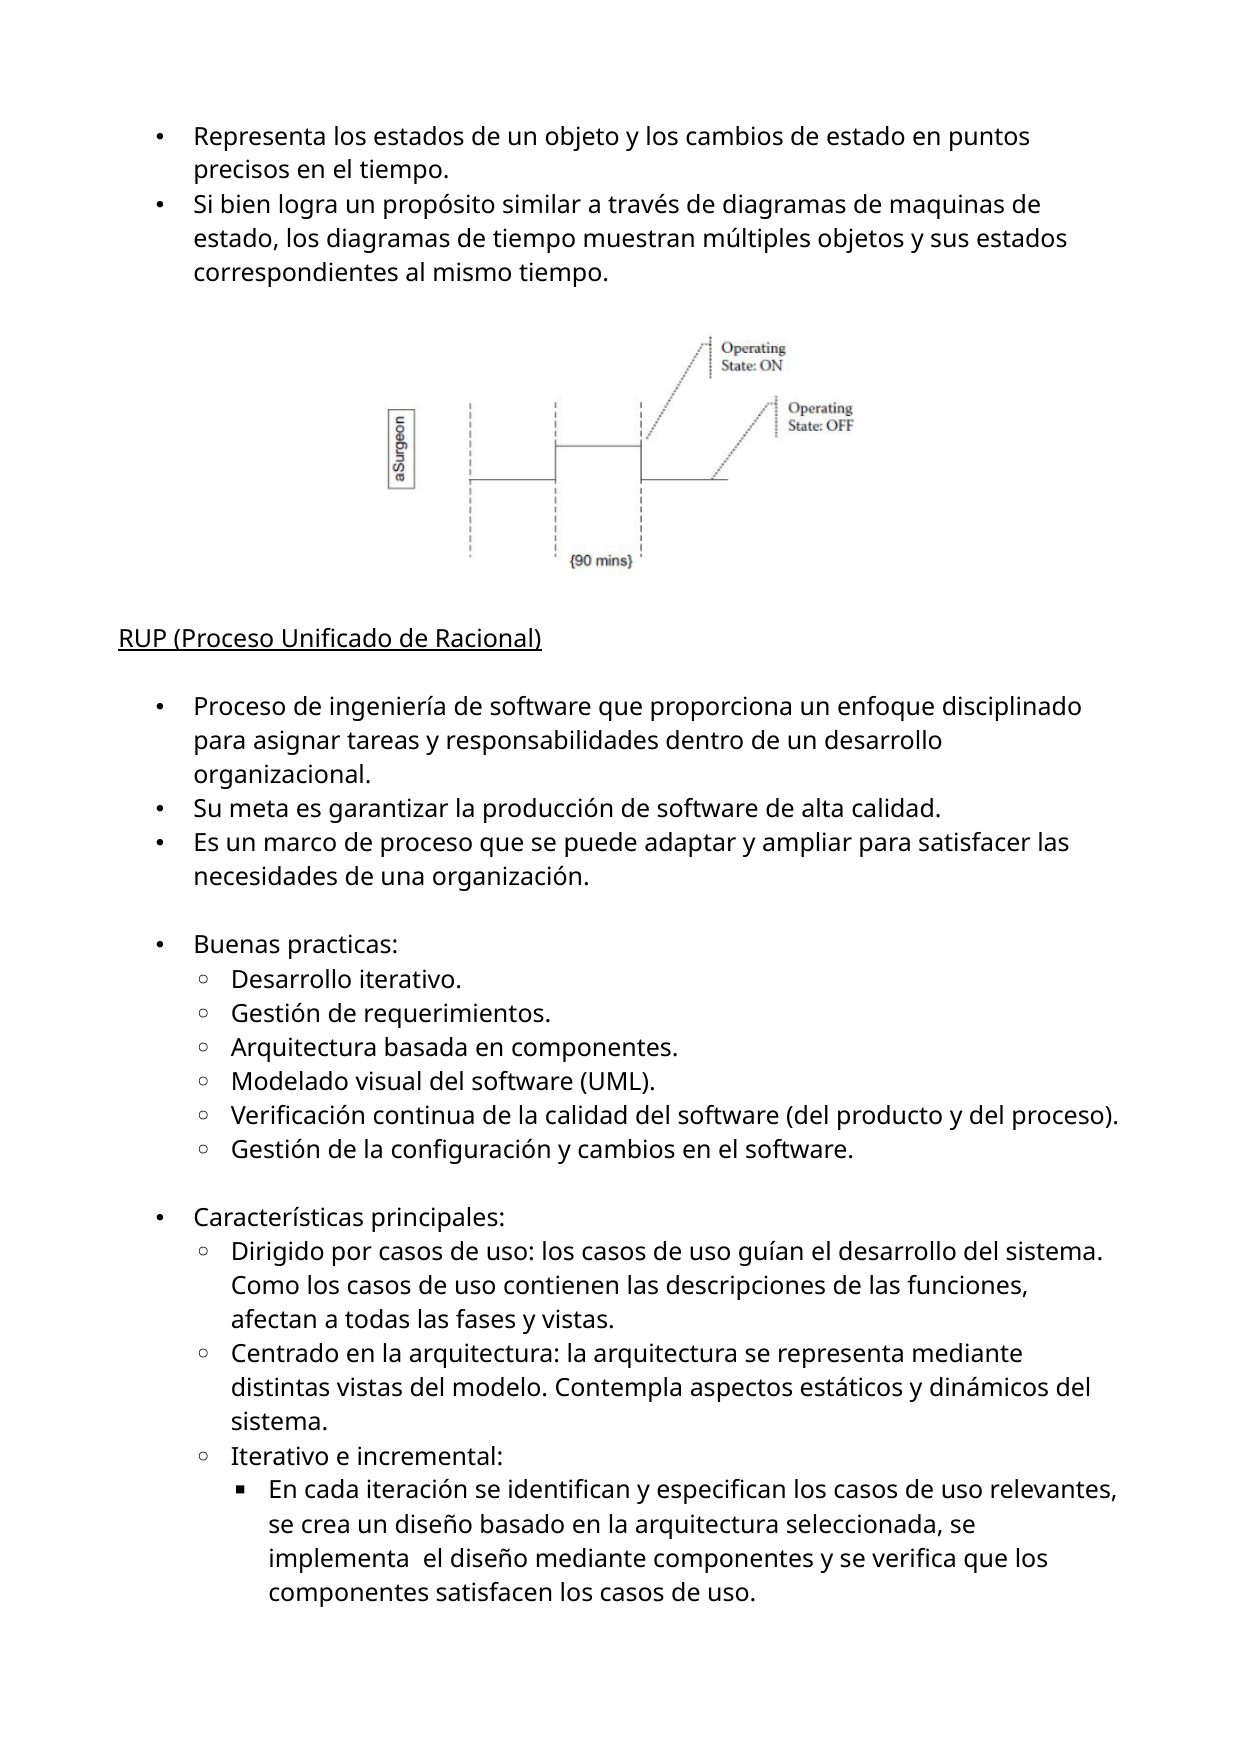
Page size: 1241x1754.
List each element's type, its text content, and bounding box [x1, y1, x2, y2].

list Arquitectura basada en componentes. [193, 1029, 1122, 1063]
list Centrado en la arquitectura: la arquitectura se representa mediante distintas vistas del modelo. Contempla aspectos estáticos y dinámicos del sistema. [193, 1336, 1122, 1438]
list Proceso de ingeniería de software que proporciona un enfoque disciplinado para asignar tareas y responsabilidades dentro de un desarrollo organizacional. [156, 689, 1122, 791]
list Es un marco de proceso que se puede adaptar y ampliar para satisfacer las necesidades de una organización. [156, 825, 1122, 893]
list Representa los estados de un objeto y los cambios de estado en puntos precisos en el tiempo. [156, 118, 1122, 186]
list Buenas practicas: [156, 927, 1122, 961]
list Desarrollo iterativo. [193, 961, 1122, 995]
list Gestión de la configuración y cambios en el software. [193, 1132, 1122, 1166]
list Su meta es garantizar la producción de software de alta calidad. [156, 791, 1122, 825]
list Modelado visual del software (UML). [193, 1063, 1122, 1097]
list Si bien logra un propósito similar a través de diagramas de maquinas de estado, los diagramas de tiempo muestran múltiples objetos y sus estados correspondientes al mismo tiempo. [156, 186, 1122, 288]
picture [373, 322, 867, 587]
list Gestión de requerimientos. [193, 995, 1122, 1029]
list En cada iteración se identifican y especifican los casos de uso relevantes, se crea un diseño basado en la arquitectura seleccionada, se implementa el diseño mediante componentes y se verifica que los componentes satisfacen los casos de uso. [231, 1472, 1122, 1608]
list Verificación continua de la calidad del software (del producto y del proceso). [193, 1097, 1122, 1132]
text RUP (Proceso Unificado de Racional) [118, 621, 1122, 655]
list Características principales: [156, 1200, 1122, 1234]
list Dirigido por casos de uso: los casos de uso guían el desarrollo del sistema. Como los casos de uso contienen las descripciones de las funciones, afectan a todas las fases y vistas. [193, 1234, 1122, 1336]
list Iterativo e incremental: [193, 1438, 1122, 1472]
